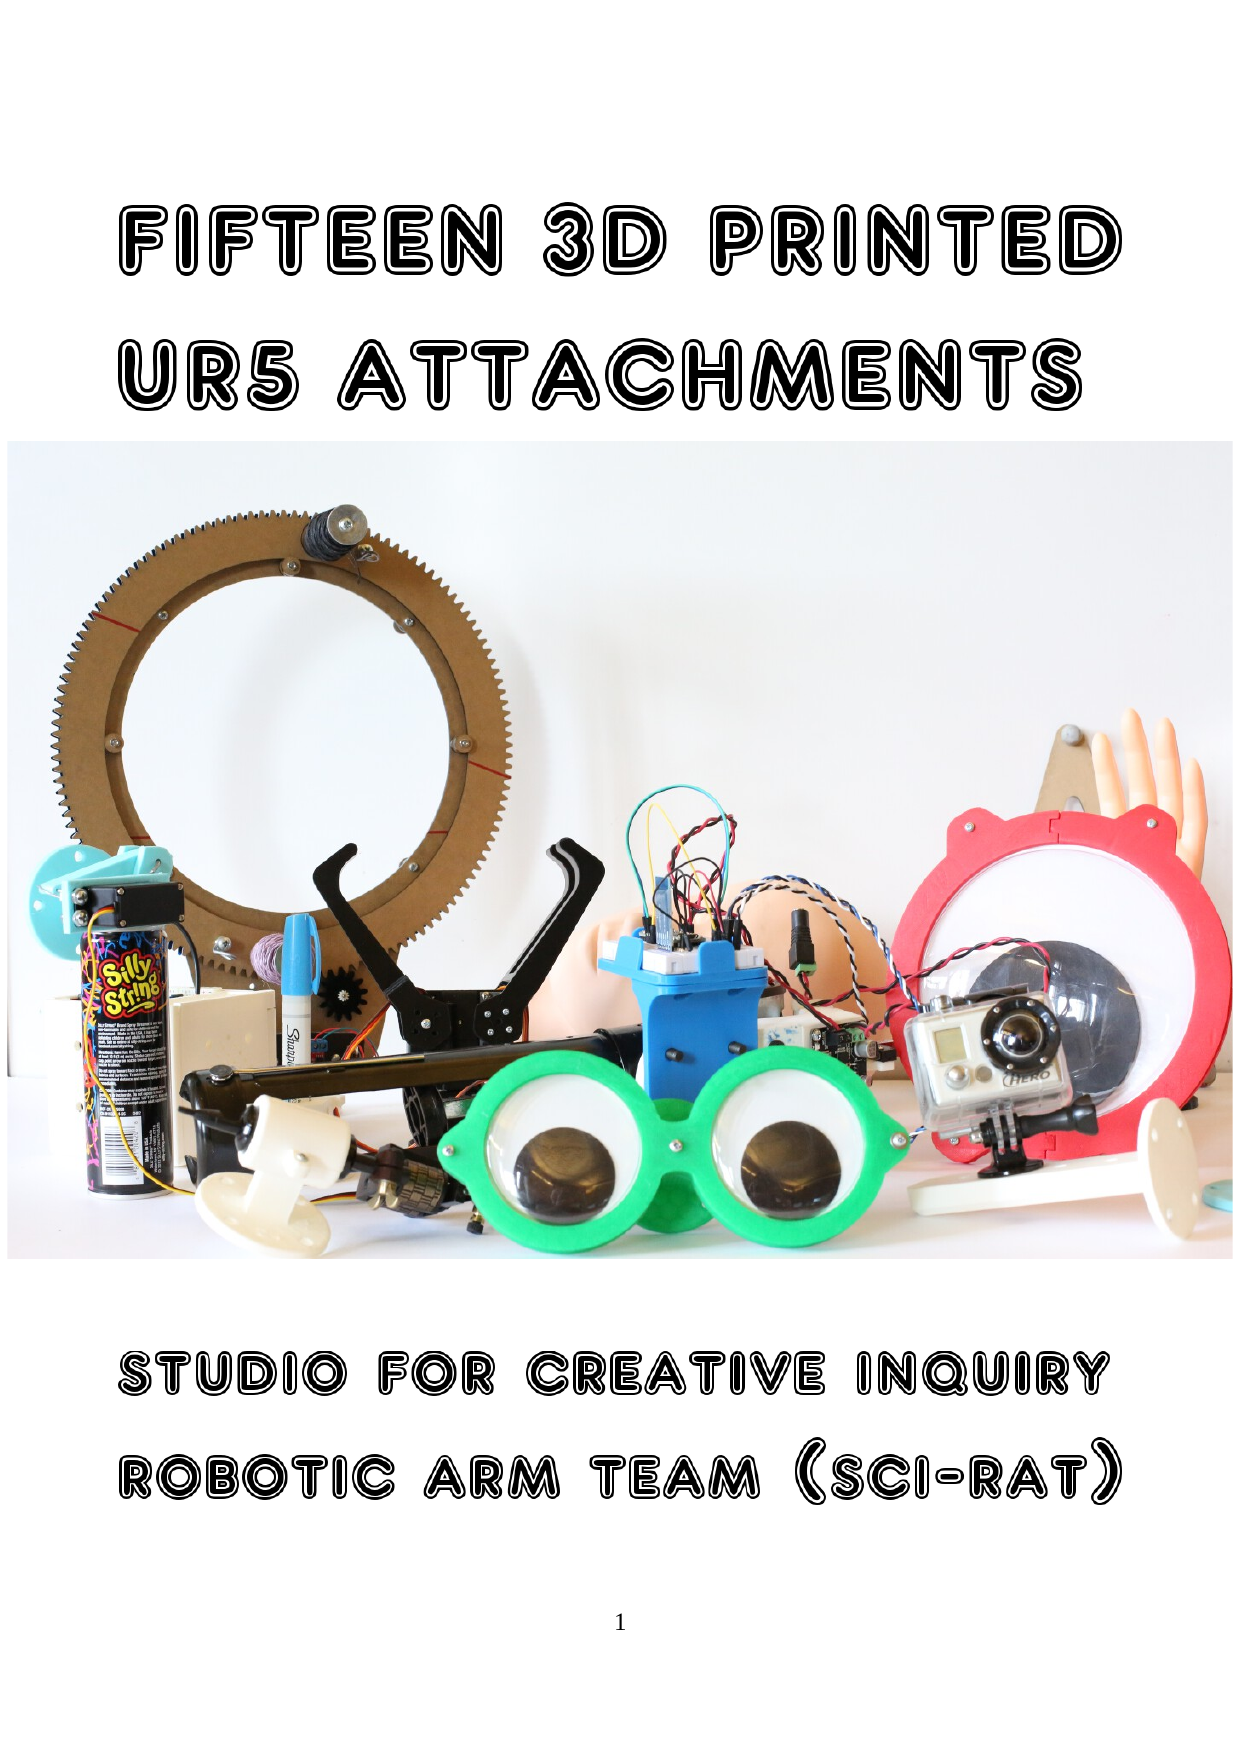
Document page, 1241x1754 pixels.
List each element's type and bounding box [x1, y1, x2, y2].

picture [7, 441, 1233, 1259]
picture [118, 1351, 1122, 1505]
picture [118, 202, 1122, 411]
